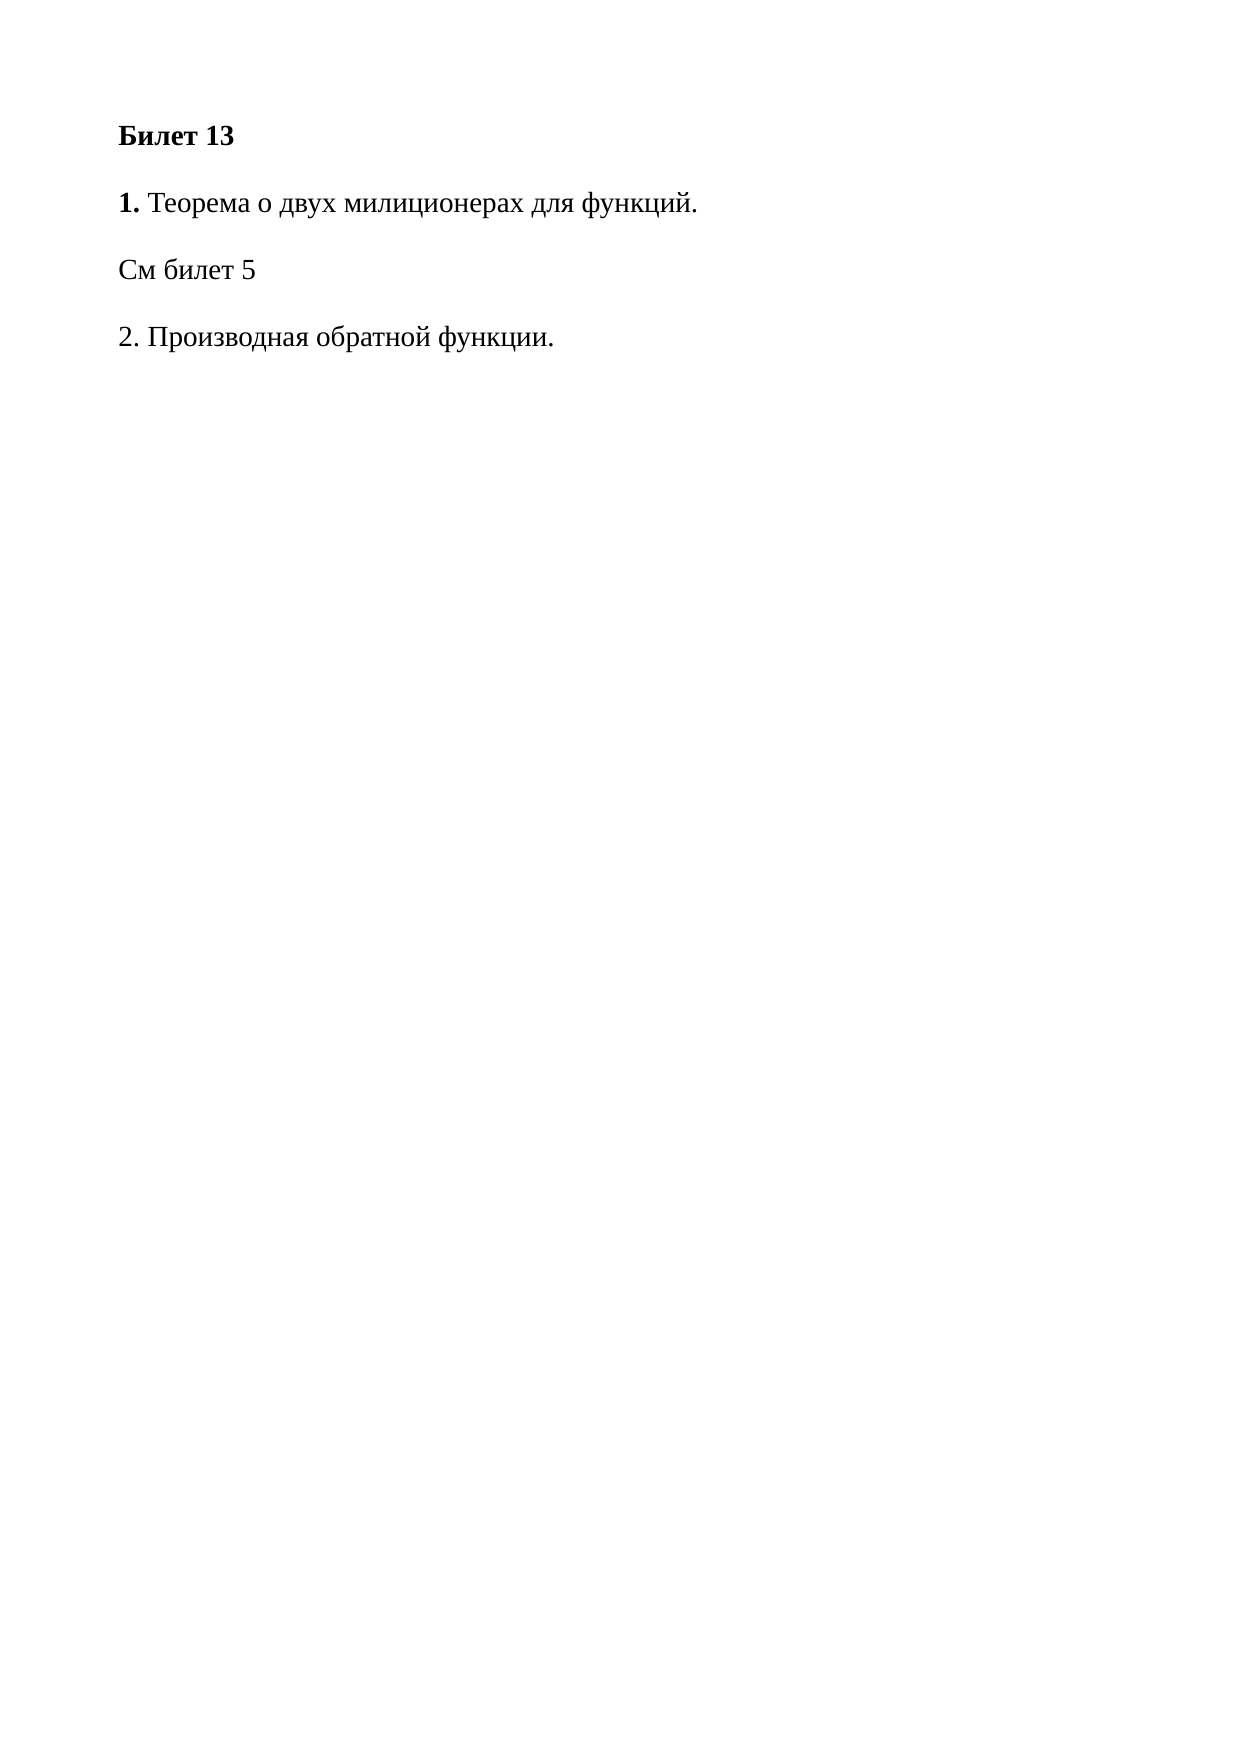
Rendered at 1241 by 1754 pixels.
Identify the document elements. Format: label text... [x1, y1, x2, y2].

subtitle 1. Теорема о двух милиционерах для функций. [118, 185, 1122, 219]
subtitle 2. Производная обратной функции. [118, 319, 1122, 353]
subtitle См билет 5 [118, 252, 1122, 286]
subtitle Билет 13 [118, 118, 1122, 152]
